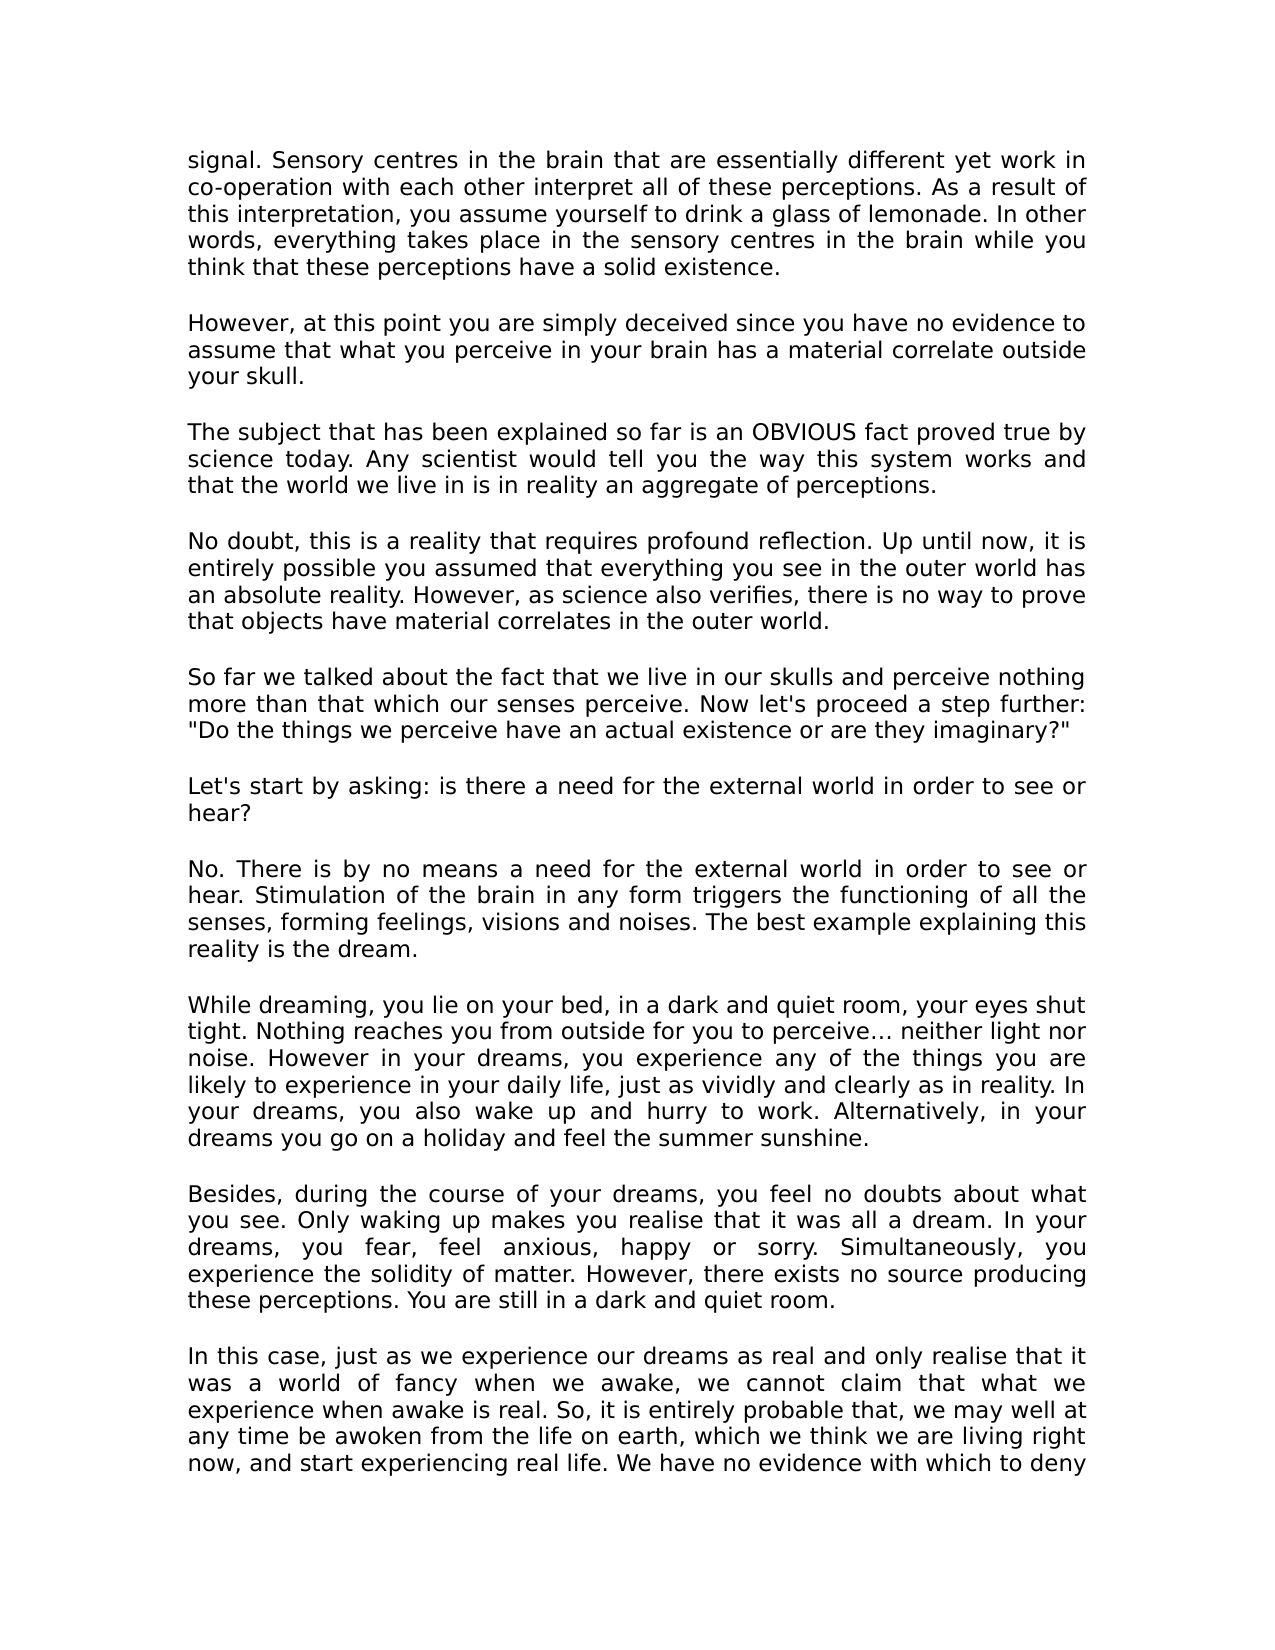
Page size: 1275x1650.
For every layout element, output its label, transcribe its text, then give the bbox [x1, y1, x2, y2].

text No doubt, this is a reality that requires profound reflection. Up until now, it is entirely possible you assumed that everything you see in the outer world has an absolute reality. However, as science also verifies, there is no way to prove that objects have material correlates in the outer world. [187, 528, 1088, 635]
text Besides, during the course of your dreams, you feel no doubts about what you see. Only waking up makes you realise that it was all a dream. In your dreams, you fear, feel anxious, happy or sorry. Simultaneously, you experience the solidity of matter. However, there exists no source producing these perceptions. You are still in a dark and quiet room. [187, 1181, 1088, 1314]
text The subject that has been explained so far is an OBVIOUS fact proved true by science today. Any scientist would tell you the way this system works and that the world we live in is in reality an aggregate of perceptions. [187, 419, 1088, 499]
text While dreaming, you lie on your bed, in a dark and quiet room, your eyes shut tight. Nothing reaches you from outside for you to perceive… neither light nor noise. However in your dreams, you experience any of the things you are likely to experience in your daily life, just as vividly and clearly as in reality. In your dreams, you also wake up and hurry to work. Alternatively, in your dreams you go on a holiday and feel the summer sunshine. [187, 992, 1088, 1152]
text No. There is by no means a need for the external world in order to see or hear. Stimulation of the brain in any form triggers the functioning of all the senses, forming feelings, visions and noises. The best example explaining this reality is the dream. [187, 856, 1088, 963]
text In this case, just as we experience our dreams as real and only realise that it was a world of fancy when we awake, we cannot claim that what we experience when awake is real. So, it is entirely probable that, we may well at any time be awoken from the life on earth, which we think we are living right now, and start experiencing real life. We have no evidence with which to deny [187, 1343, 1088, 1477]
text Let's start by asking: is there a need for the external world in order to see or hear? [187, 773, 1088, 827]
text However, at this point you are simply deceived since you have no evidence to assume that what you perceive in your brain has a material correlate outside your skull. [187, 310, 1088, 390]
text signal. Sensory centres in the brain that are essentially different yet work in co-operation with each other interpret all of these perceptions. As a result of this interpretation, you assume yourself to drink a glass of lemonade. In other words, everything takes place in the sensory centres in the brain while you think that these perceptions have a solid existence. [187, 148, 1088, 281]
text So far we talked about the fact that we live in our skulls and perceive nothing more than that which our senses perceive. Now let's proceed a step further: "Do the things we perceive have an actual existence or are they imaginary?" [187, 664, 1088, 744]
